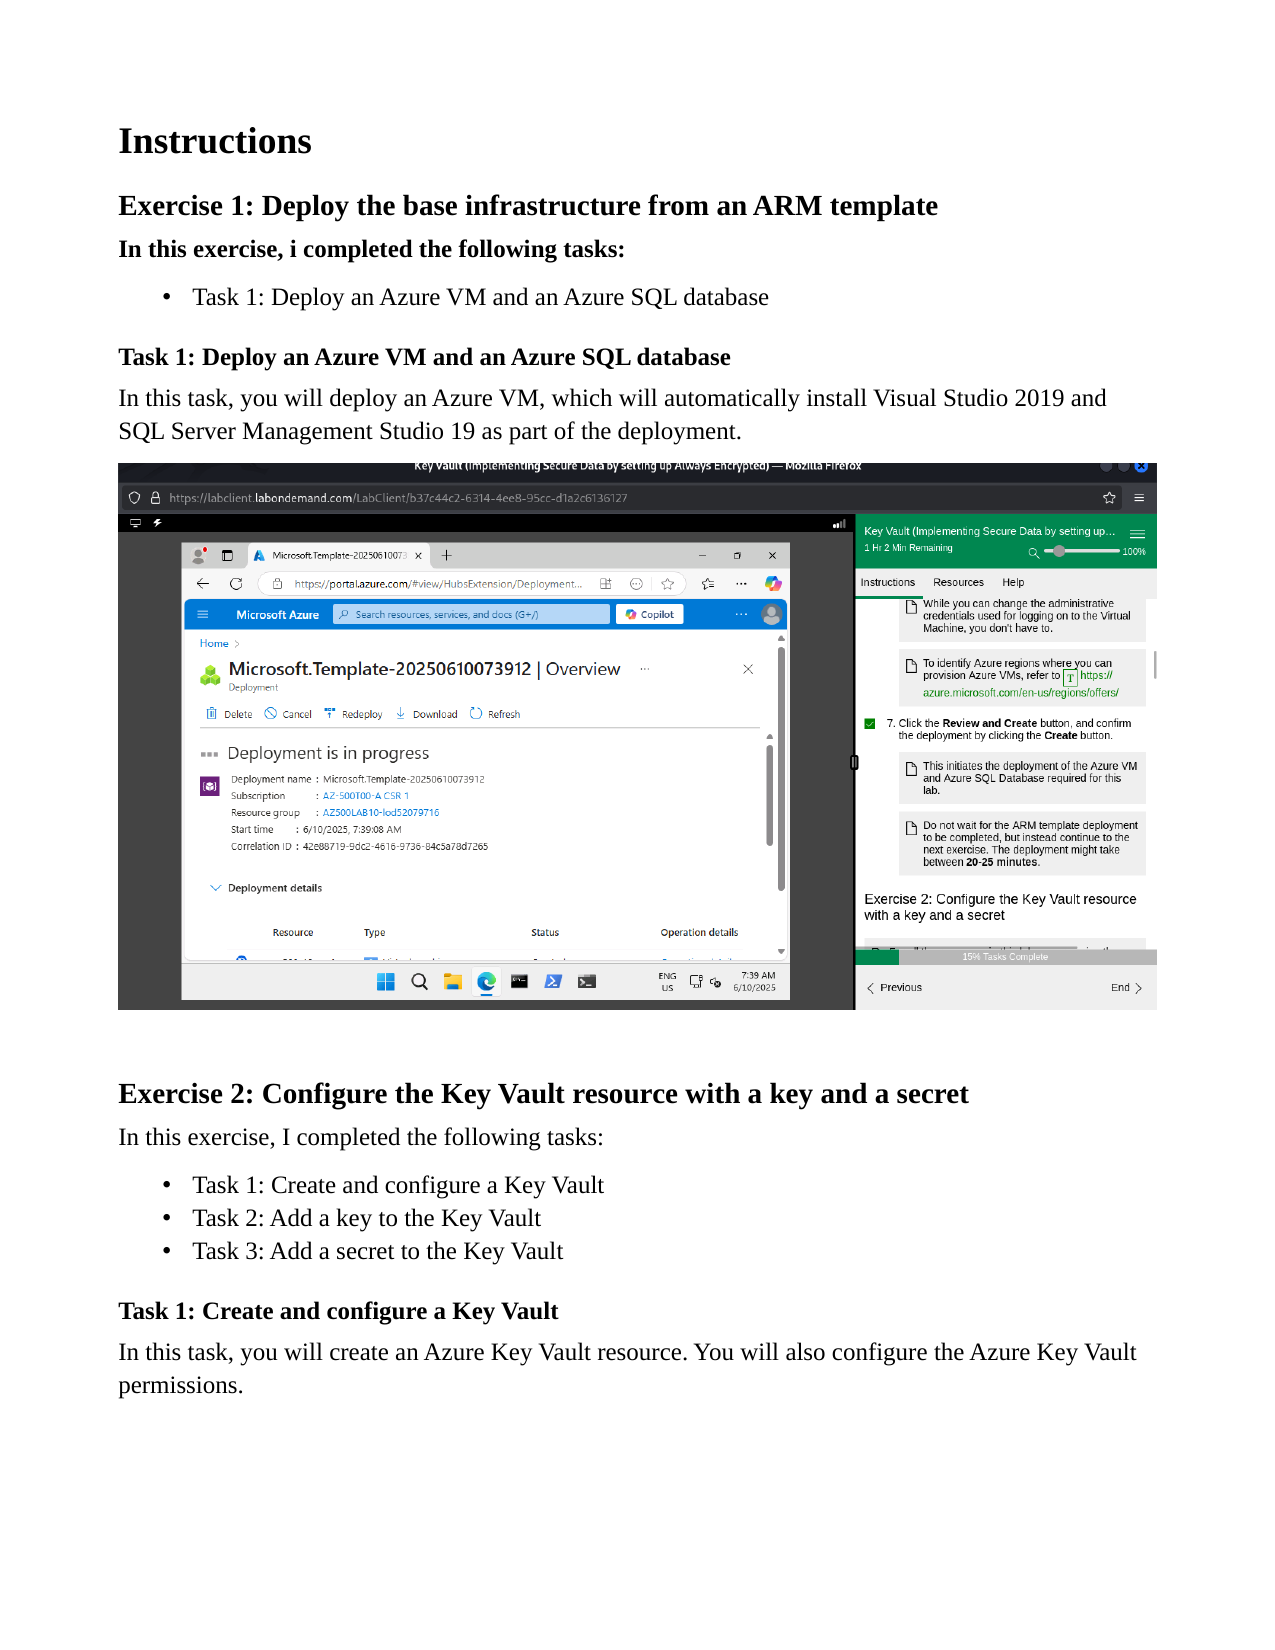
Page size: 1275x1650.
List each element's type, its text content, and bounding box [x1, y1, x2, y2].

list Task 1: Deploy an Azure VM and an Azure SQL database [162, 282, 1157, 311]
subtitle Instructions [118, 118, 1157, 161]
subtitle Task 1: Create and configure a Key Vault [118, 1296, 1157, 1325]
text In this exercise, i completed the following tasks: [118, 234, 1157, 263]
text In this task, you will deploy an Azure VM, which will automatically install Visual Studio 2019 and SQL Server Management Studio 19 as part of the deployment. [118, 383, 1157, 445]
text In this task, you will create an Azure Key Vault resource. You will also configure the Azure Key Vault permissions. [118, 1337, 1157, 1399]
subtitle Exercise 1: Deploy the base infrastructure from an ARM template [118, 188, 1157, 222]
subtitle Task 1: Deploy an Azure VM and an Azure SQL database [118, 342, 1157, 371]
subtitle Exercise 2: Configure the Key Vault resource with a key and a secret [118, 1076, 1157, 1110]
text In this exercise, I completed the following tasks: [118, 1122, 1157, 1151]
picture [118, 463, 1157, 1010]
list Task 1: Create and configure a Key Vault [162, 1170, 1157, 1199]
list Task 3: Add a secret to the Key Vault [162, 1236, 1157, 1265]
list Task 2: Add a key to the Key Vault [162, 1203, 1157, 1232]
